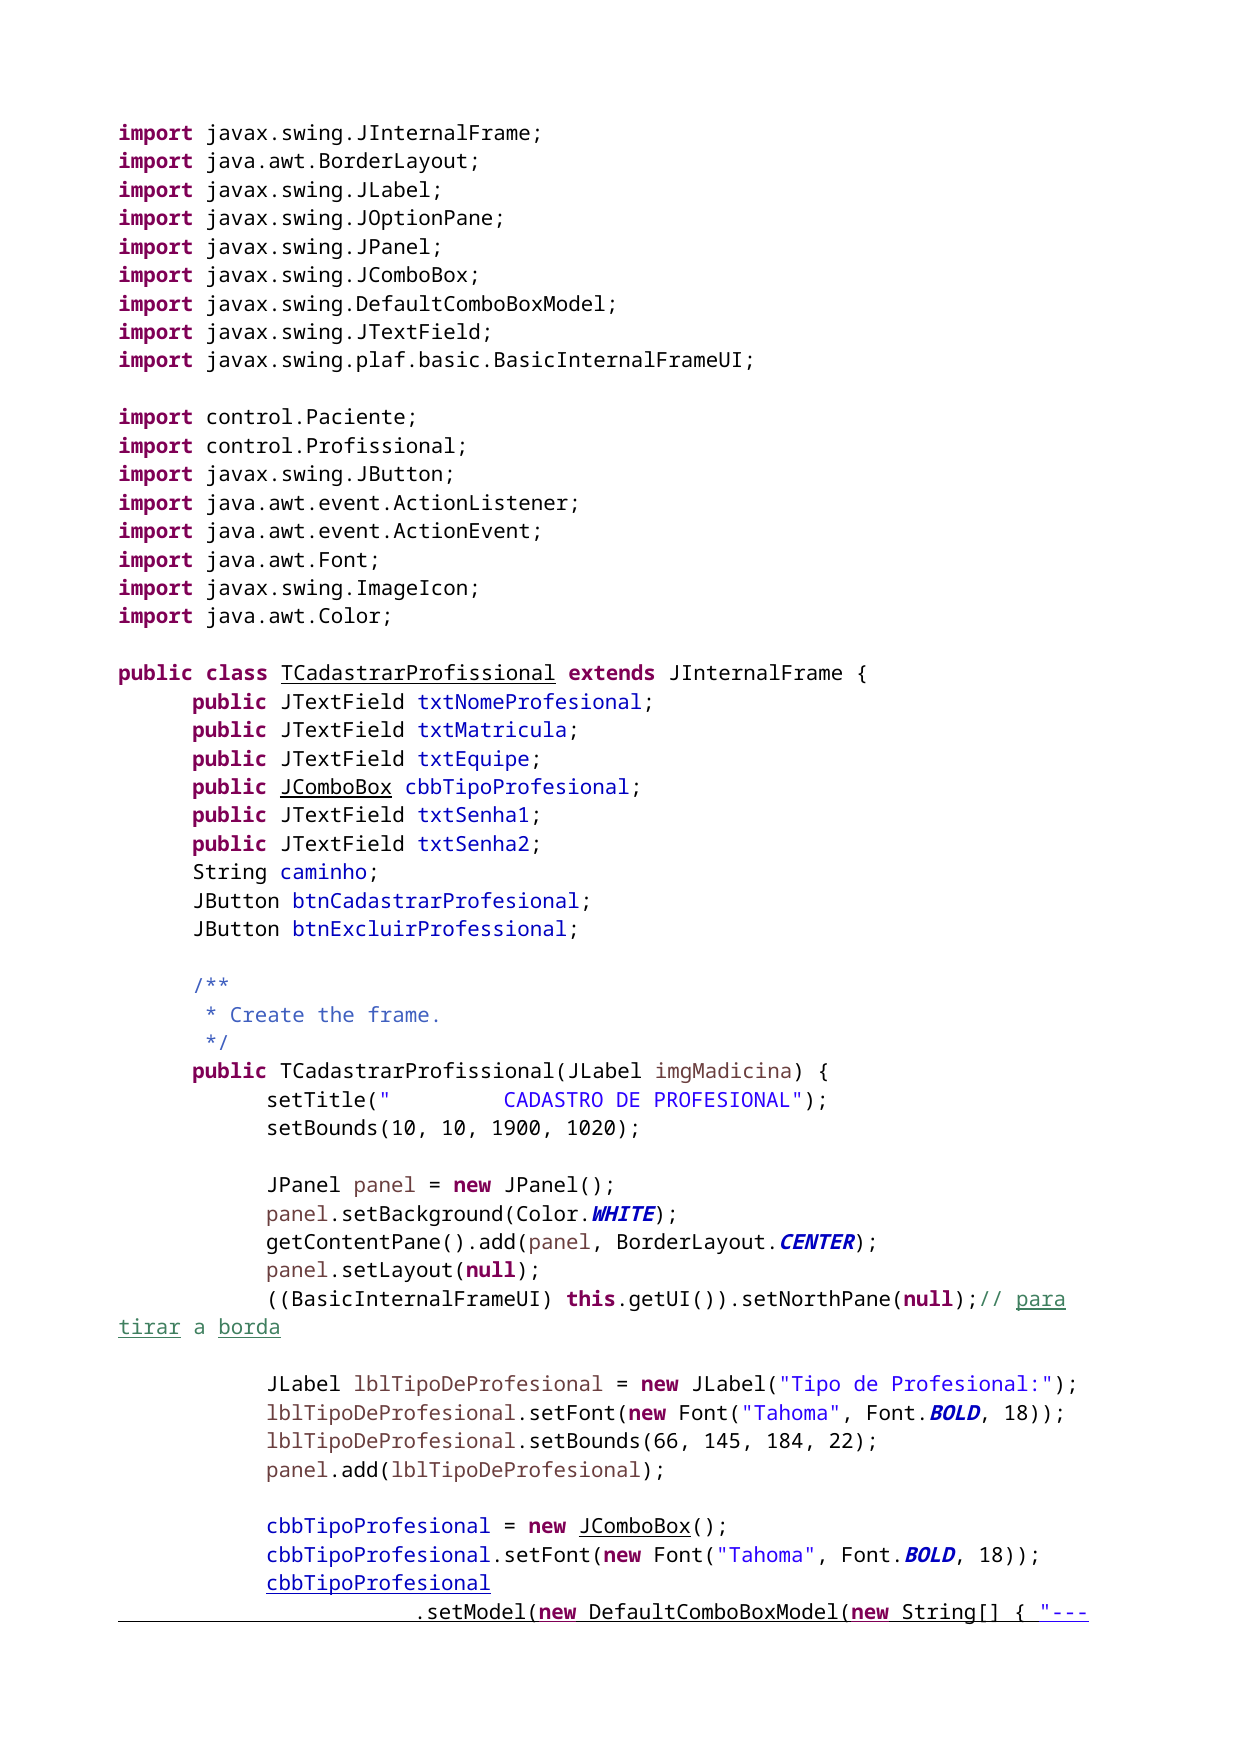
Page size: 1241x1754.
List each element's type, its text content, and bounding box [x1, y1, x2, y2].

text cbbTipoProfesional [118, 1568, 1122, 1597]
text public JTextField txtSenha2; [118, 829, 1122, 857]
text public JTextField txtNomeProfesional; [118, 687, 1122, 715]
text import javax.swing.JOptionPane; [118, 203, 1122, 232]
text /** [118, 971, 1122, 1000]
text ((BasicInternalFrameUI) this.getUI()).setNorthPane(null);// para tirar a borda [118, 1284, 1122, 1341]
text JLabel lblTipoDeProfesional = new JLabel("Tipo de Profesional:"); [118, 1369, 1122, 1398]
text JButton btnCadastrarProfesional; [118, 886, 1122, 914]
text panel.setBackground(Color.WHITE); [118, 1199, 1122, 1227]
text import java.awt.event.ActionListener; [118, 488, 1122, 516]
text */ [118, 1028, 1122, 1057]
text public TCadastrarProfissional(JLabel imgMadicina) { [118, 1057, 1122, 1085]
text .setModel(new DefaultComboBoxModel(new String[] { "--- [118, 1597, 1122, 1625]
text public JTextField txtEquipe; [118, 744, 1122, 772]
text import java.awt.Font; [118, 545, 1122, 573]
text getContentPane().add(panel, BorderLayout.CENTER); [118, 1227, 1122, 1256]
text import javax.swing.JLabel; [118, 175, 1122, 203]
text import javax.swing.JPanel; [118, 232, 1122, 260]
text panel.setLayout(null); [118, 1256, 1122, 1284]
text public class TCadastrarProfissional extends JInternalFrame { [118, 658, 1122, 687]
text JButton btnExcluirProfessional; [118, 914, 1122, 943]
text import java.awt.Color; [118, 602, 1122, 630]
text JPanel panel = new JPanel(); [118, 1170, 1122, 1199]
text String caminho; [118, 857, 1122, 886]
text setBounds(10, 10, 1900, 1020); [118, 1113, 1122, 1142]
text public JTextField txtMatricula; [118, 715, 1122, 744]
text import javax.swing.JInternalFrame; [118, 118, 1122, 147]
text import javax.swing.JButton; [118, 459, 1122, 488]
text lblTipoDeProfesional.setBounds(66, 145, 184, 22); [118, 1426, 1122, 1455]
text import javax.swing.DefaultComboBoxModel; [118, 289, 1122, 317]
text import javax.swing.plaf.basic.BasicInternalFrameUI; [118, 346, 1122, 374]
text cbbTipoProfesional.setFont(new Font("Tahoma", Font.BOLD, 18)); [118, 1540, 1122, 1568]
text setTitle(" CADASTRO DE PROFESIONAL"); [118, 1085, 1122, 1113]
text public JComboBox cbbTipoProfesional; [118, 772, 1122, 801]
text panel.add(lblTipoDeProfesional); [118, 1455, 1122, 1483]
text import java.awt.event.ActionEvent; [118, 516, 1122, 545]
text lblTipoDeProfesional.setFont(new Font("Tahoma", Font.BOLD, 18)); [118, 1398, 1122, 1426]
text import javax.swing.JComboBox; [118, 260, 1122, 289]
text import control.Paciente; [118, 402, 1122, 431]
text * Create the frame. [118, 1000, 1122, 1028]
text import java.awt.BorderLayout; [118, 147, 1122, 175]
text import javax.swing.ImageIcon; [118, 573, 1122, 602]
text import control.Profissional; [118, 431, 1122, 459]
text cbbTipoProfesional = new JComboBox(); [118, 1512, 1122, 1540]
text public JTextField txtSenha1; [118, 801, 1122, 829]
text import javax.swing.JTextField; [118, 317, 1122, 346]
